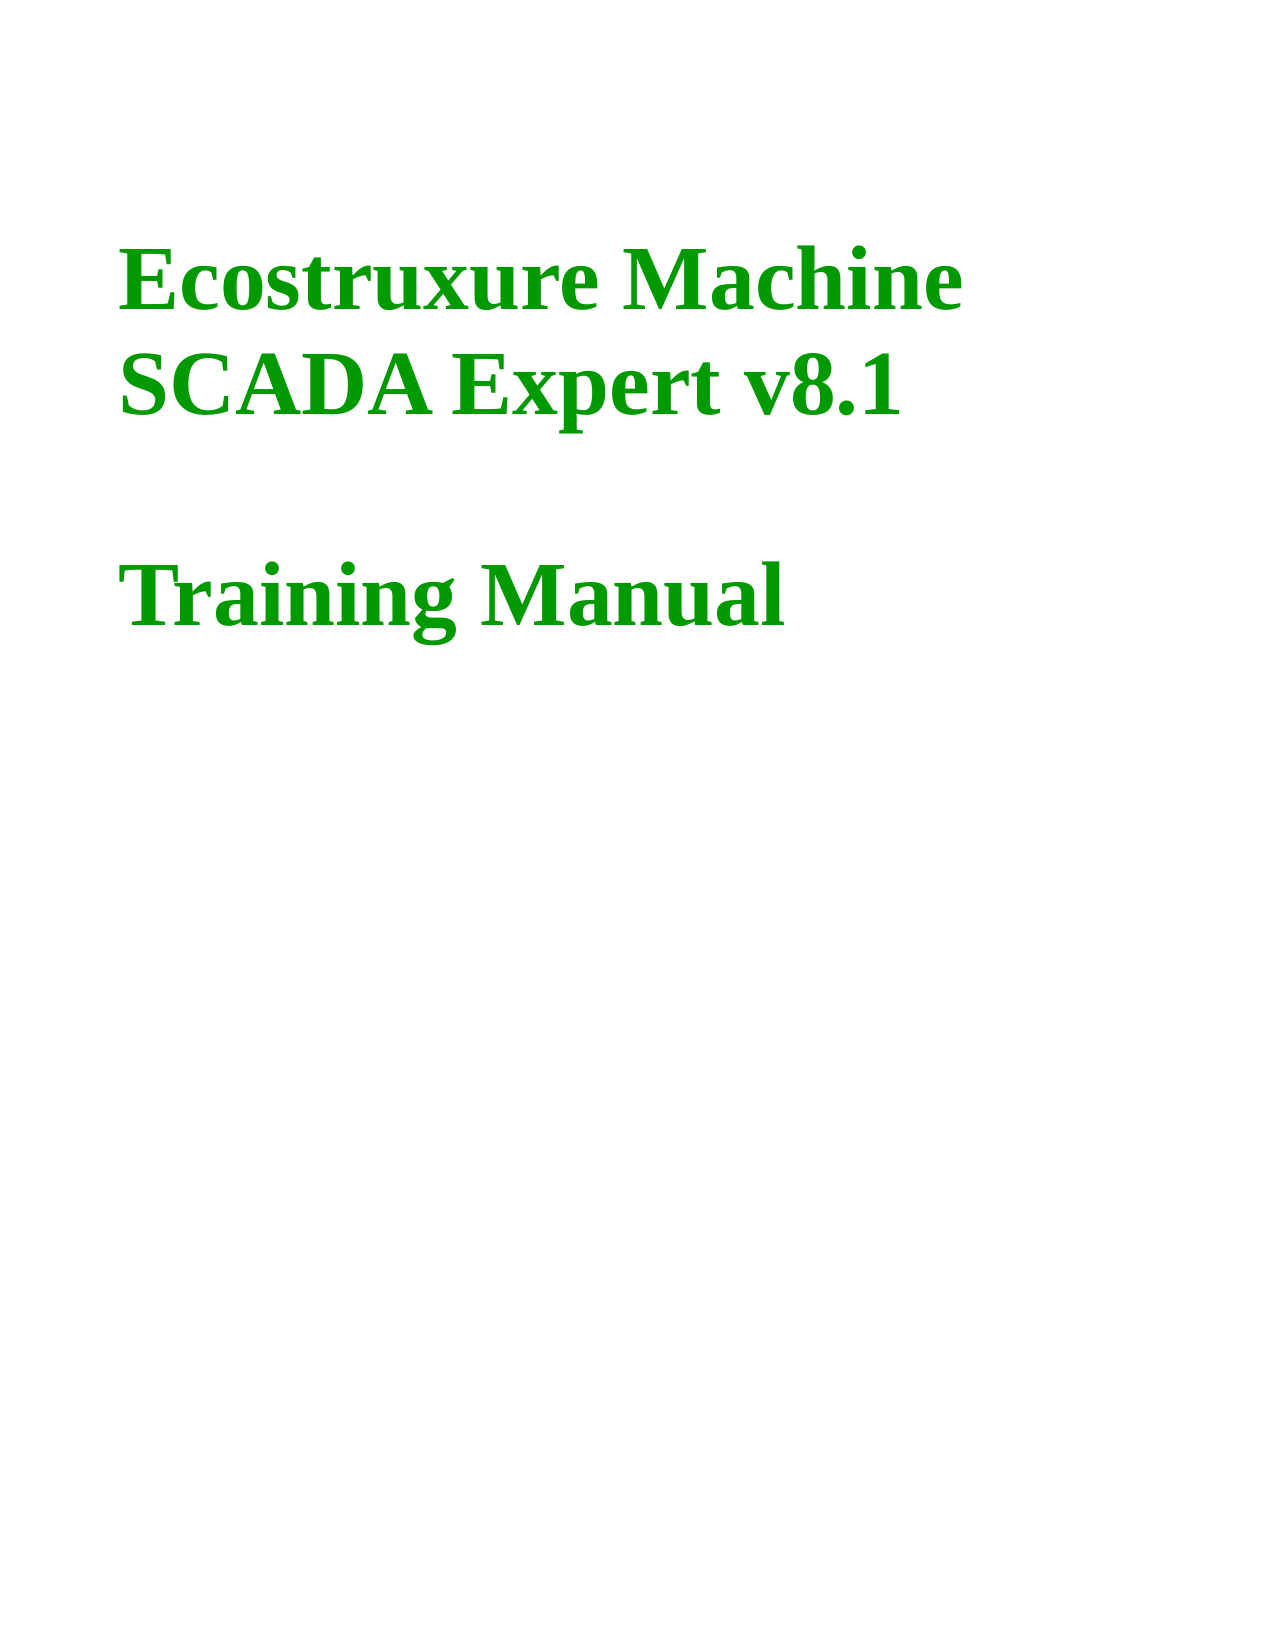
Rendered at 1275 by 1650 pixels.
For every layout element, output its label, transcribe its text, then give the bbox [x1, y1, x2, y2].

text Ecostruxure Machine SCADA Expert v8.1 [118, 223, 1157, 434]
text Training Manual [118, 540, 1157, 645]
